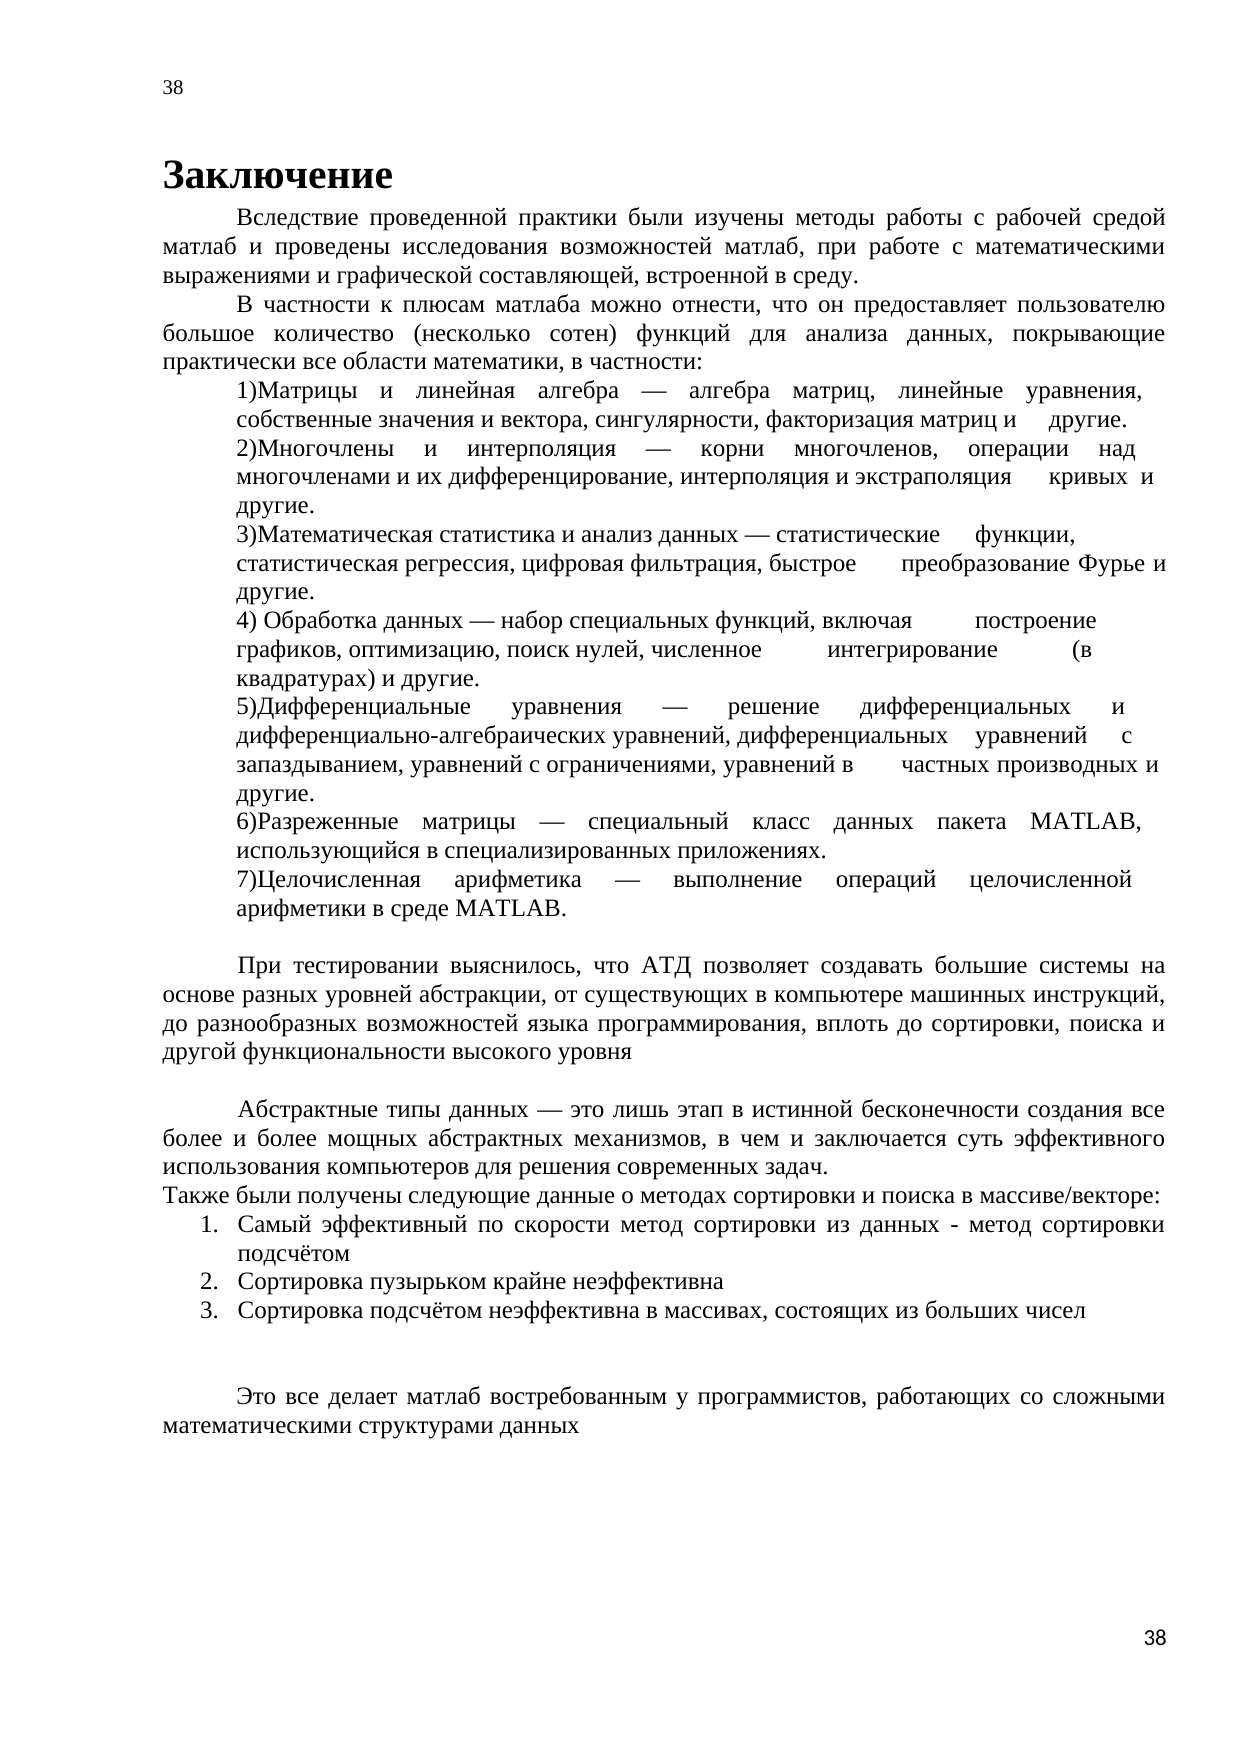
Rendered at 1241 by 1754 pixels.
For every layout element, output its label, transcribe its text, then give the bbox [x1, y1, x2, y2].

text При тестировании выяснилось, что АТД позволяет создавать большие системы на основе разных уровней абстракции, от существующих в компьютере машинных инструкций, до разнообразных возможностей языка программирования, вплоть до сортировки, поиска и другой функциональности высокого уровня [162, 950, 1166, 1065]
text Абстрактные типы данных — это лишь этап в истинной бесконечности создания все более и более мощных абстрактных механизмов, в чем и заключается суть эффективного использования компьютеров для решения современных задач. [162, 1094, 1166, 1180]
text 4) Обработка данных — набор специальных функций, включая построение графиков, оптимизацию, поиск нулей, численное интегрирование (в квадратурах) и другие. [162, 605, 1166, 691]
text 5)Дифференциальные уравнения — решение дифференциальных и дифференциально-алгебраических уравнений, дифференциальных уравнений с запаздыванием, уравнений с ограничениями, уравнений в частных производных и другие. [162, 691, 1166, 806]
list Самый эффективный по скорости метод сортировки из данных - метод сортировки подсчётом [200, 1209, 1166, 1266]
text Это все делает матлаб востребованным у программистов, работающих со сложными математическими структурами данных [162, 1381, 1166, 1439]
text Заключение [162, 150, 1166, 198]
list Сортировка подсчётом неэффективна в массивах, состоящих из больших чисел [200, 1295, 1166, 1324]
text 2)Многочлены и интерполяция — корни многочленов, операции над многочленами и их дифференцирование, интерполяция и экстраполяция кривых и другие. [162, 433, 1166, 519]
list Сортировка пузырьком крайне неэффективна [200, 1266, 1166, 1295]
text 6)Разреженные матрицы — специальный класс данных пакета MATLAB, использующийся в специализированных приложениях. [162, 806, 1166, 864]
text 7)Целочисленная арифметика — выполнение операций целочисленной арифметики в среде MATLAB. [162, 864, 1166, 921]
text Также были получены следующие данные о методах сортировки и поиска в массиве/векторе: [162, 1180, 1166, 1209]
text В частности к плюсам матлаба можно отнести, что он предоставляет пользователю большое количество (несколько сотен) функций для анализа данных, покрывающие практически все области математики, в частности: [162, 289, 1166, 375]
text 1)Матрицы и линейная алгебра — алгебра матриц, линейные уравнения, собственные значения и вектора, сингулярности, факторизация матриц и другие. [162, 375, 1166, 433]
text 3)Математическая статистика и анализ данных — статистические функции, статистическая регрессия, цифровая фильтрация, быстрое преобразование Фурье и другие. [162, 519, 1166, 605]
text Вследствие проведенной практики были изучены методы работы с рабочей средой матлаб и проведены исследования возможностей матлаб, при работе с математическими выражениями и графической составляющей, встроенной в среду. [162, 198, 1166, 289]
